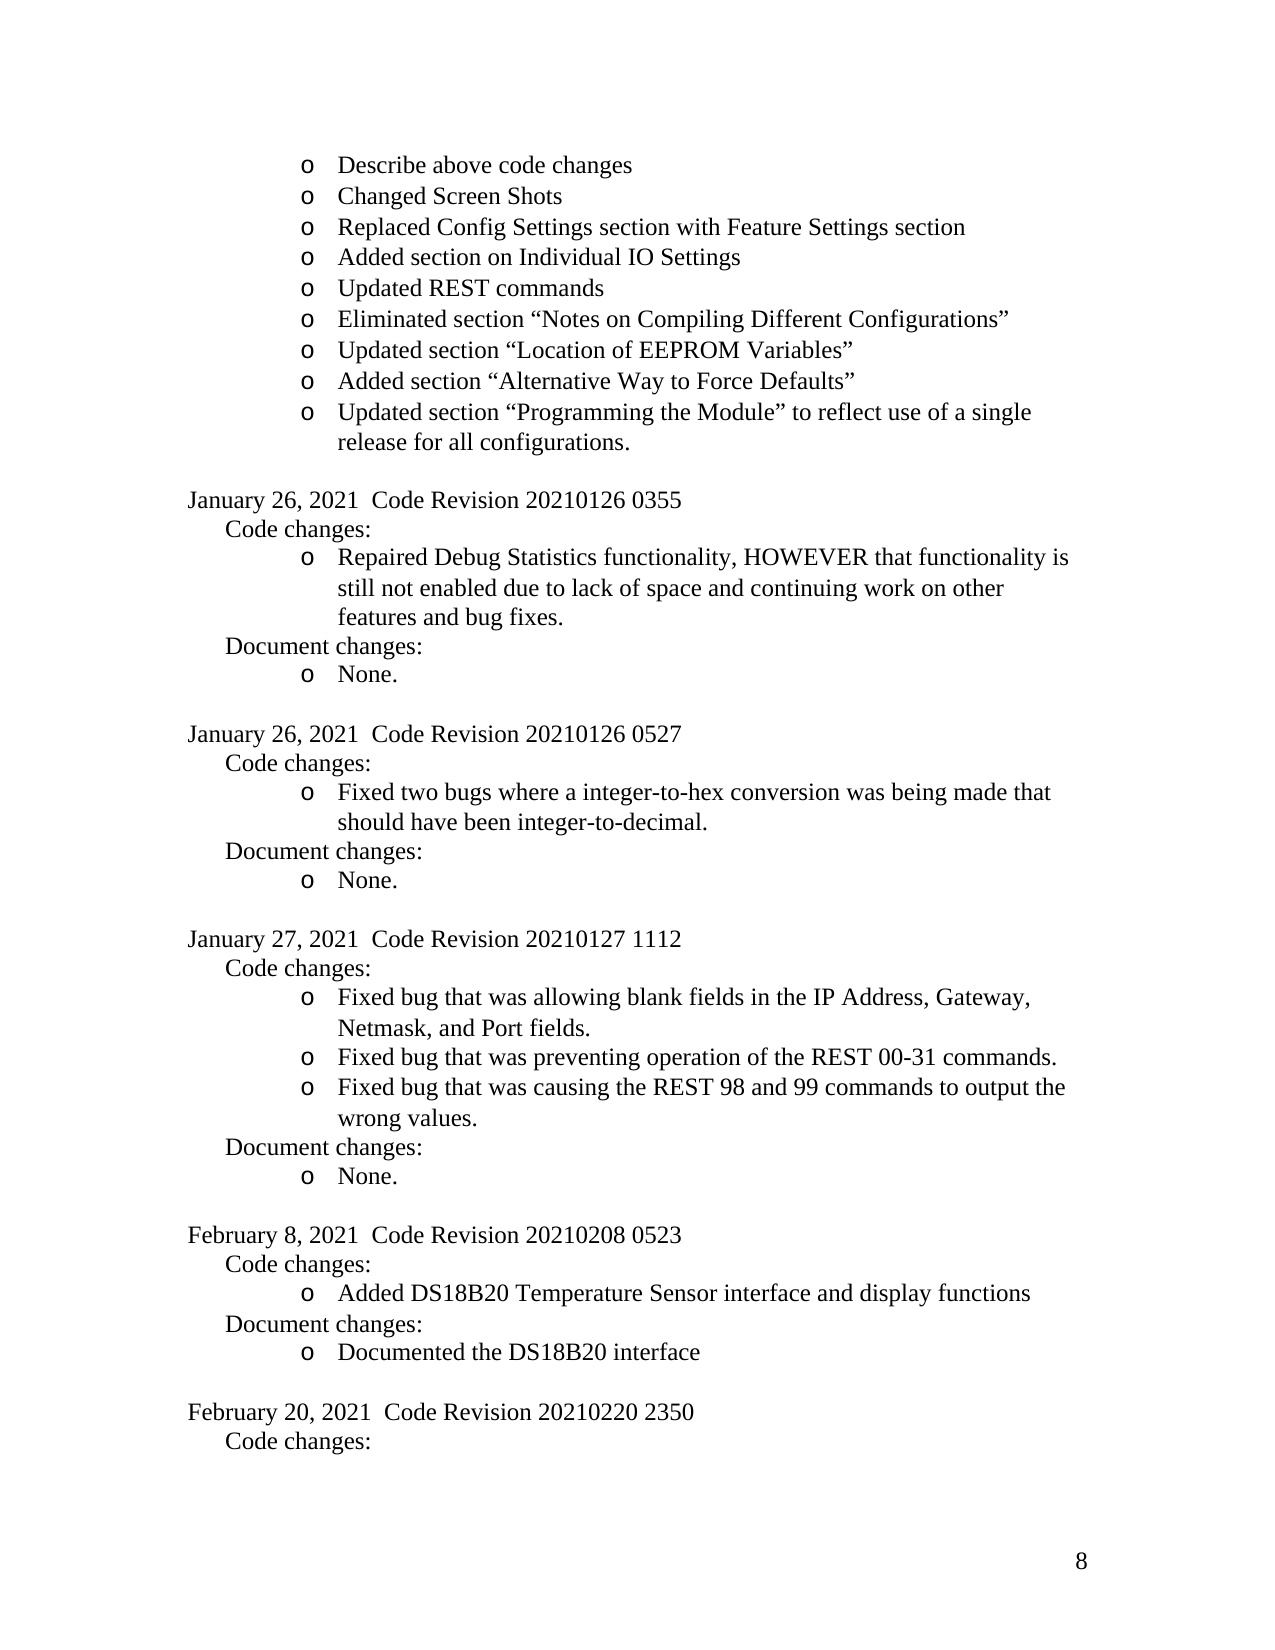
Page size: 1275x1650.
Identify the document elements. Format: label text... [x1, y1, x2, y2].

text Document changes: [225, 836, 1087, 865]
list Changed Screen Shots [300, 181, 1087, 212]
list Updated REST commands [300, 273, 1087, 304]
text January 26, 2021 Code Revision 20210126 0527 [187, 719, 1087, 748]
text February 8, 2021 Code Revision 20210208 0523 [187, 1220, 1087, 1249]
text Code changes: [225, 1426, 1087, 1454]
list Fixed bug that was preventing operation of the REST 00-31 commands. [300, 1042, 1087, 1072]
list None. [300, 659, 1087, 690]
list None. [300, 1161, 1087, 1192]
list Updated section “Location of EEPROM Variables” [300, 335, 1087, 366]
list Added section “Alternative Way to Force Defaults” [300, 366, 1087, 397]
list Eliminated section “Notes on Compiling Different Configurations” [300, 304, 1087, 335]
text Document changes: [225, 631, 1087, 659]
list Added section on Individual IO Settings [300, 242, 1087, 273]
list Repaired Debug Statistics functionality, HOWEVER that functionality is still not enabled due to lack of space and continuing work on other features and bug fixes. [300, 542, 1087, 631]
text Code changes: [225, 748, 1087, 777]
text Code changes: [225, 514, 1087, 542]
text Code changes: [225, 1249, 1087, 1278]
list Replaced Config Settings section with Feature Settings section [300, 212, 1087, 242]
list Documented the DS18B20 interface [300, 1337, 1087, 1368]
list Updated section “Programming the Module” to reflect use of a single release for all configurations. [300, 397, 1087, 456]
list None. [300, 865, 1087, 896]
text Code changes: [225, 953, 1087, 982]
list Added DS18B20 Temperature Sensor interface and display functions [300, 1278, 1087, 1309]
text January 26, 2021 Code Revision 20210126 0355 [187, 485, 1087, 514]
text February 20, 2021 Code Revision 20210220 2350 [187, 1397, 1087, 1426]
text January 27, 2021 Code Revision 20210127 1112 [187, 924, 1087, 953]
text Document changes: [225, 1132, 1087, 1161]
list Fixed bug that was allowing blank fields in the IP Address, Gateway, Netmask, and Port fields. [300, 982, 1087, 1042]
list Describe above code changes [300, 150, 1087, 181]
text Document changes: [225, 1309, 1087, 1337]
list Fixed bug that was causing the REST 98 and 99 commands to output the wrong values. [300, 1072, 1087, 1132]
list Fixed two bugs where a integer-to-hex conversion was being made that should have been integer-to-decimal. [300, 777, 1087, 836]
